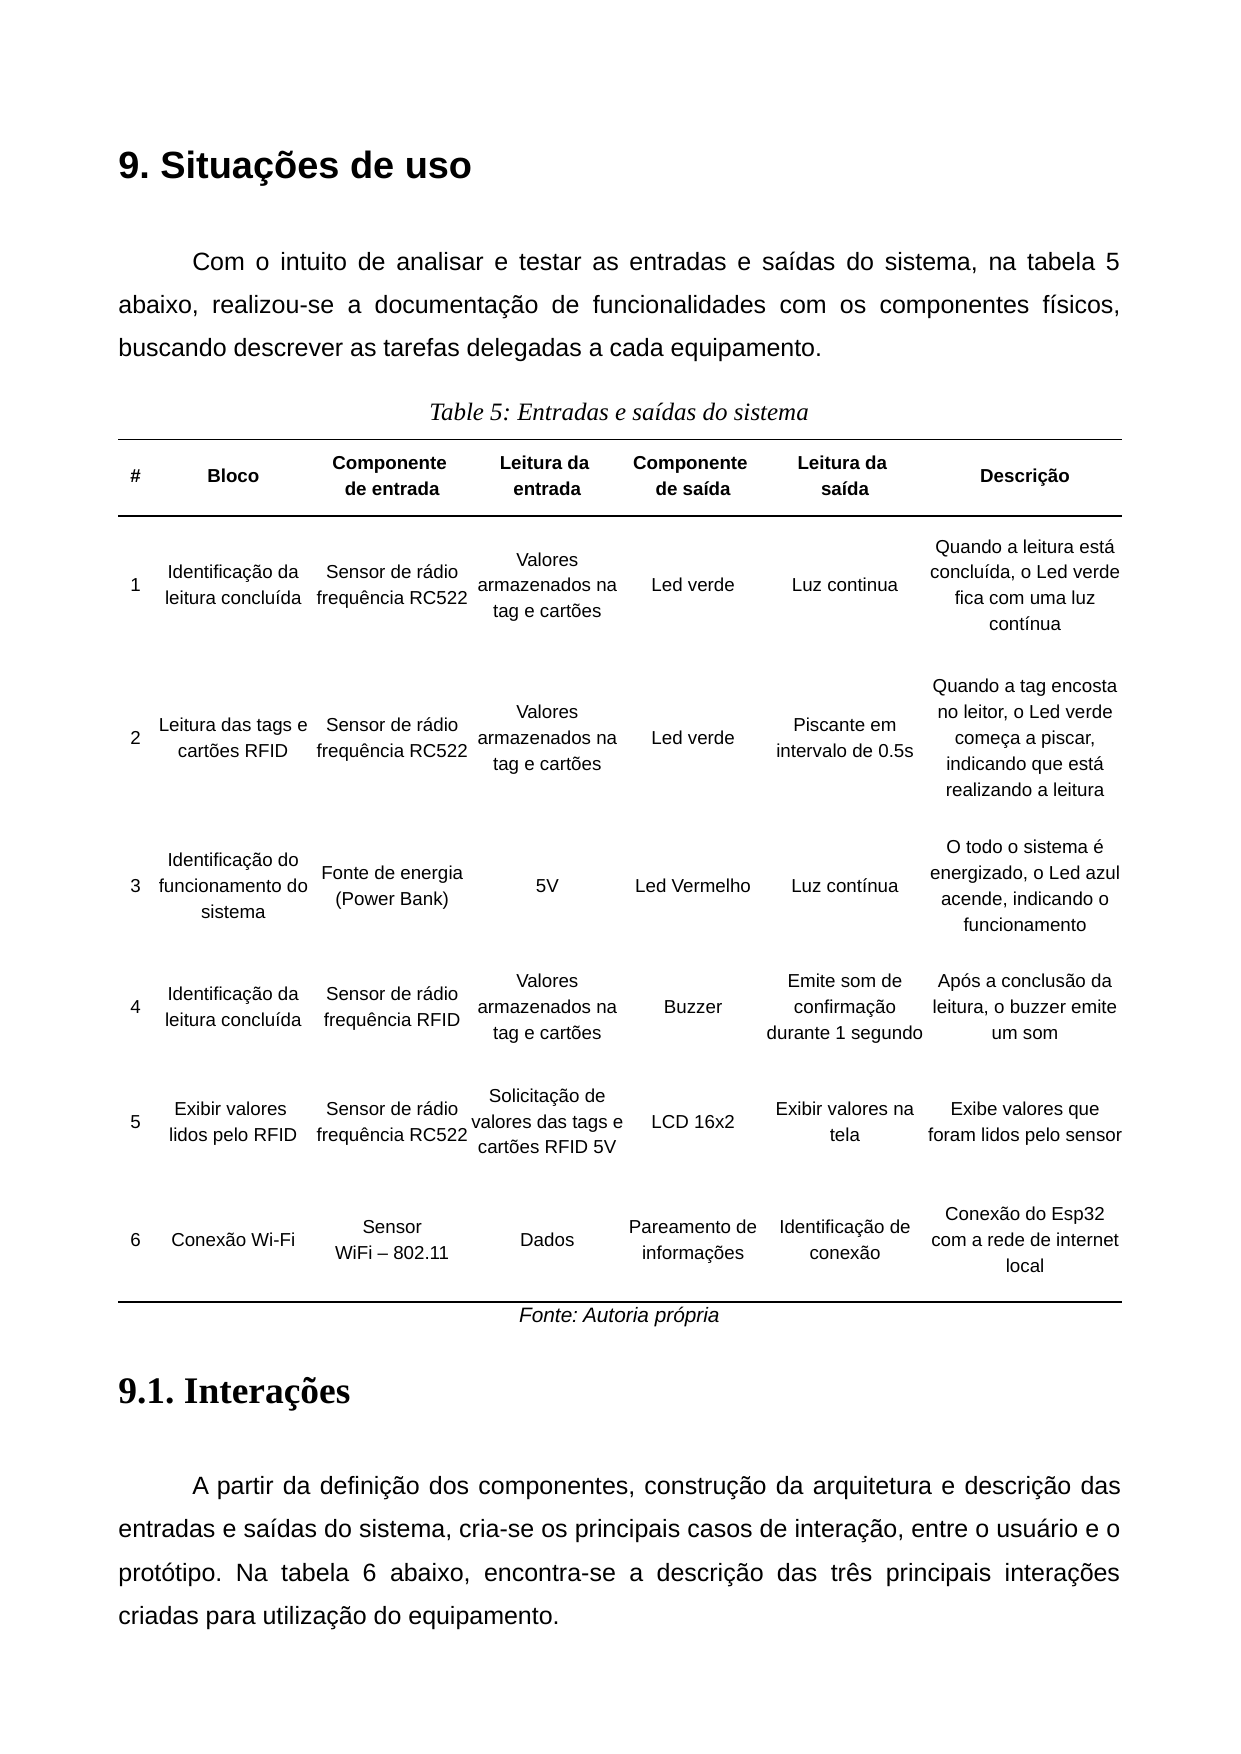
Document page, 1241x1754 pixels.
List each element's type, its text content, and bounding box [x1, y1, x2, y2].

table_cell Luz contínua [762, 822, 927, 953]
table_cell 3 [118, 822, 152, 953]
table_cell Exibir valores lidos pelo RFID [153, 1065, 313, 1182]
table_cell Quando a leitura está concluída, o Led verde fica com uma luz contínua [928, 517, 1122, 657]
table_cell Led verde [624, 658, 762, 822]
table_cell Buzzer [624, 953, 762, 1064]
table_cell Valores armazenados na tag e cartões [470, 953, 624, 1064]
table_cell 1 [118, 517, 152, 657]
table_cell Valores armazenados na tag e cartões [470, 658, 624, 822]
table_cell Identificação de conexão [762, 1183, 927, 1301]
table_cell O todo o sistema é energizado, o Led azul acende, indicando o funcionamento [928, 822, 1122, 953]
table_cell 2 [118, 658, 152, 822]
table_cell Conexão Wi-Fi [153, 1183, 313, 1301]
table_cell 4 [118, 953, 152, 1064]
table_header # [118, 440, 152, 515]
table_header Descrição [928, 440, 1122, 515]
table_cell Pareamento de informações [624, 1183, 762, 1301]
table_header Componente de entrada [314, 440, 470, 515]
table_cell Sensor de rádio frequência RC522 [314, 517, 470, 657]
table_cell Dados [470, 1183, 624, 1301]
table_cell 5 [118, 1065, 152, 1182]
subtitle 9.1. Interações [118, 1368, 1122, 1411]
table_cell Luz continua [762, 517, 927, 657]
subtitle 9. Situações de uso [118, 143, 1122, 187]
table_cell Led Vermelho [624, 822, 762, 953]
table_header Leitura da saída [762, 440, 927, 515]
text Fonte: Autoria própria [118, 1303, 1122, 1327]
table_header Leitura da entrada [470, 440, 624, 515]
table_cell 5V [470, 822, 624, 953]
table_cell Identificação do funcionamento do sistema [153, 822, 313, 953]
table_cell Exibe valores que foram lidos pelo sensor [928, 1065, 1122, 1182]
table_cell LCD 16x2 [624, 1065, 762, 1182]
text Com o intuito de analisar e testar as entradas e saídas do sistema, na tabela 5 abaixo, realizou-se a documentação de funcionalidades com os componentes físicos, buscando descrever as tarefas delegadas a cada equipamento. [118, 247, 1122, 362]
table_cell Quando a tag encosta no leitor, o Led verde começa a piscar, indicando que está realizando a leitura [928, 658, 1122, 822]
table_cell Piscante em intervalo de 0.5s [762, 658, 927, 822]
table_cell Valores armazenados na tag e cartões [470, 517, 624, 657]
table_cell Solicitação de valores das tags e cartões RFID 5V [470, 1065, 624, 1182]
table_cell Sensor de rádio frequência RFID [314, 953, 470, 1064]
table_cell Sensor WiFi – 802.11 [314, 1183, 470, 1301]
table_cell 6 [118, 1183, 152, 1301]
table_cell Exibir valores na tela [762, 1065, 927, 1182]
text Table 5: Entradas e saídas do sistema [118, 397, 1122, 426]
table_cell Identificação da leitura concluída [153, 953, 313, 1064]
text A partir da definição dos componentes, construção da arquitetura e descrição das entradas e saídas do sistema, cria-se os principais casos de interação, entre o usuário e o protótipo. Na tabela 6 abaixo, encontra-se a descrição das três principais interações criadas para utilização do equipamento. [118, 1471, 1122, 1629]
table_cell Led verde [624, 517, 762, 657]
table_header Componente de saída [624, 440, 762, 515]
table_header Bloco [153, 440, 313, 515]
table_cell Conexão do Esp32 com a rede de internet local [928, 1183, 1122, 1301]
table_cell Sensor de rádio frequência RC522 [314, 658, 470, 822]
table_cell Identificação da leitura concluída [153, 517, 313, 657]
table_cell Fonte de energia (Power Bank) [314, 822, 470, 953]
table_cell Sensor de rádio frequência RC522 [314, 1065, 470, 1182]
table_cell Emite som de confirmação durante 1 segundo [762, 953, 927, 1064]
table_cell Após a conclusão da leitura, o buzzer emite um som [928, 953, 1122, 1064]
table_cell Leitura das tags e cartões RFID [153, 658, 313, 822]
